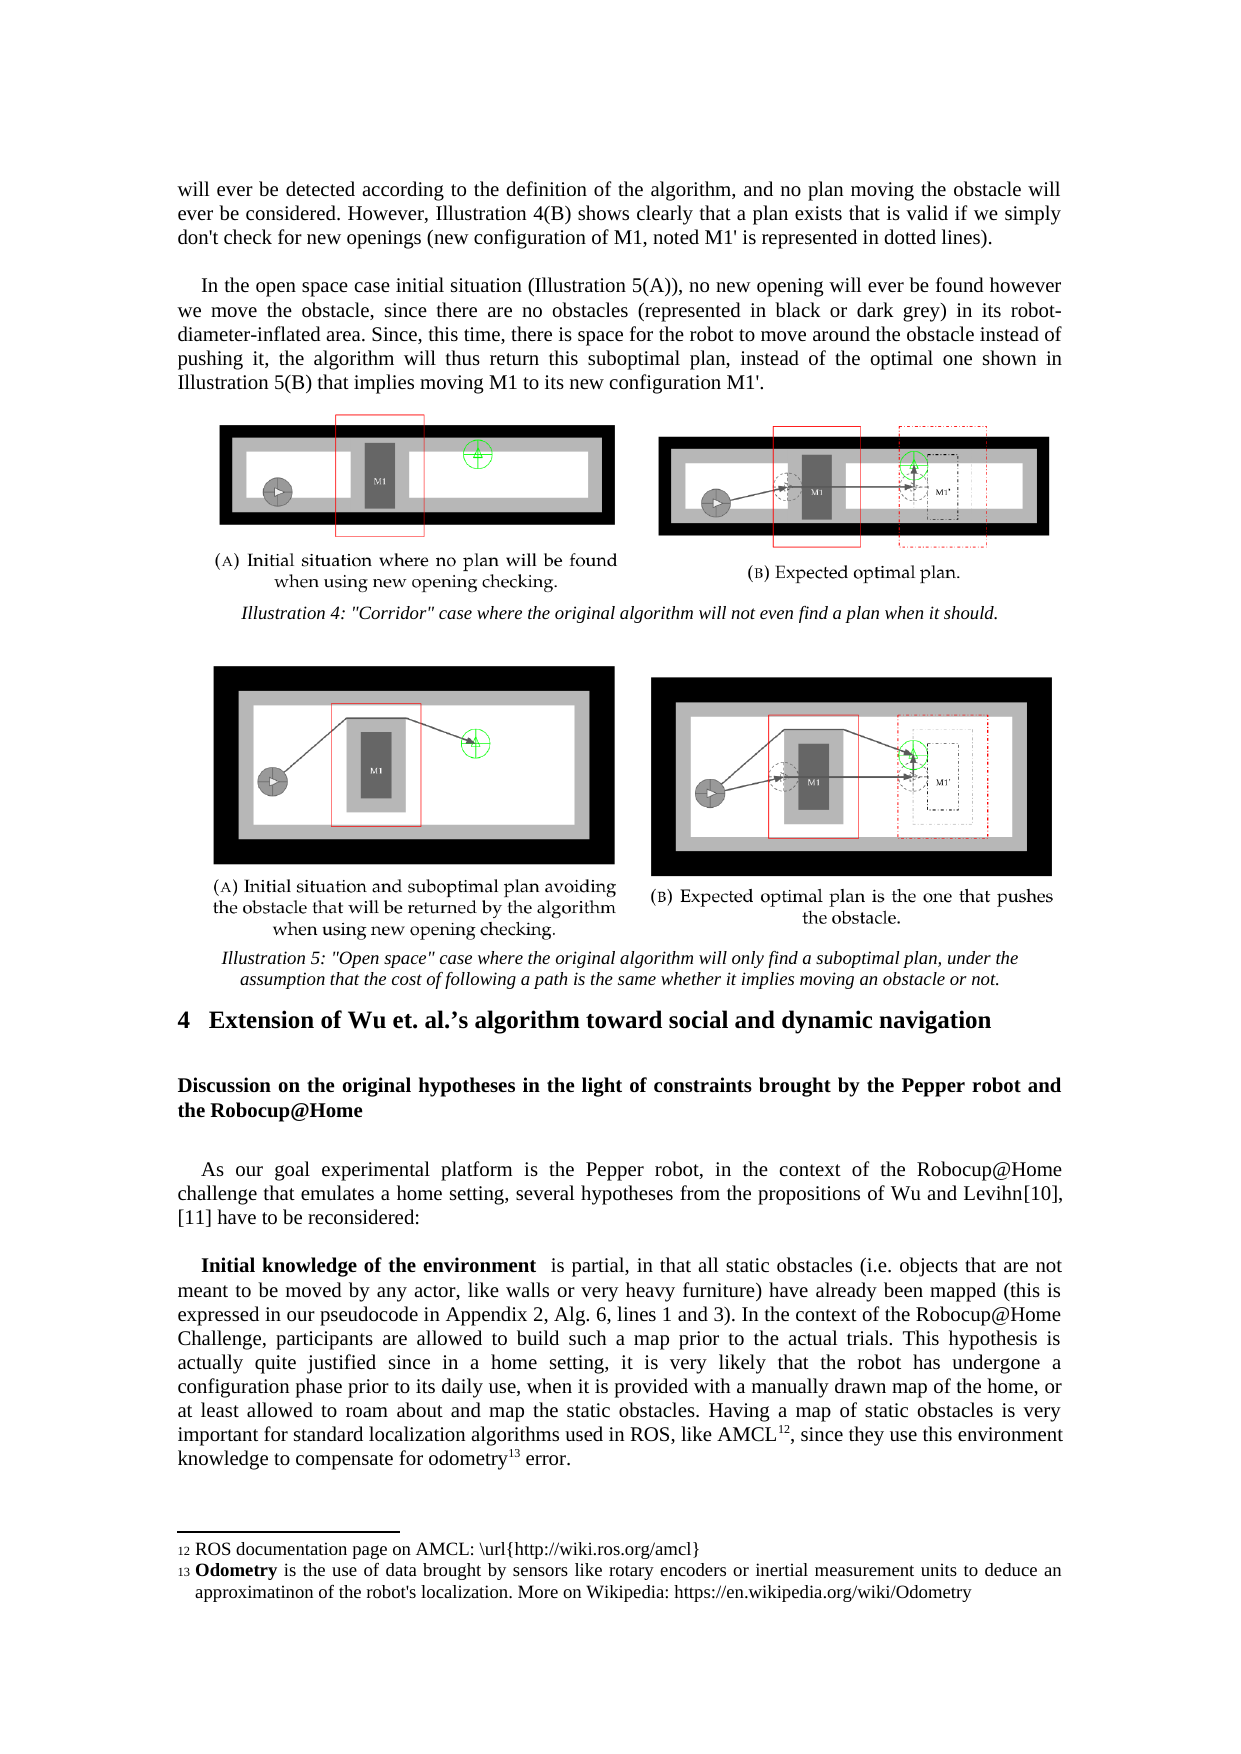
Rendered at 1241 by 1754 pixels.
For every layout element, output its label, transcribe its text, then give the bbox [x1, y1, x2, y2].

text Illustration 4: "Corridor" case where the original algorithm will not even find a plan when it should. [177, 406, 1063, 624]
text Odometry is the use of data brought by sensors like rotary encoders or inertial measurement units to deduce an approximatinon of the robot's localization. More on Wikipedia: https://en.wikipedia.org/wiki/Odometry [177, 1559, 1063, 1602]
picture [206, 660, 1058, 943]
picture [211, 406, 1053, 599]
text As our goal experimental platform is the Pepper robot, in the context of the Robocup@Home challenge that emulates a home setting, several hypotheses from the propositions of Wu and Levihn[10], [11] have to be reconsidered: [177, 1157, 1063, 1229]
text ROS documentation page on AMCL: \url{http://wiki.ros.org/amcl} [177, 1538, 1063, 1559]
subtitle 4 Extension of Wu et. al.’s algorithm toward social and dynamic navigation [177, 990, 1063, 1033]
text In the open space case initial situation (Illustration 5(A)), no new opening will ever be found however we move the obstacle, since there are no obstacles (represented in black or dark grey) in its robot-diameter-inflated area. Since, this time, there is space for the robot to move around the obstacle instead of pushing it, the algorithm will thus return this suboptimal plan, instead of the optimal one shown in Illustration 5(B) that implies moving M1 to its new configuration M1'. [177, 273, 1063, 394]
text will ever be detected according to the definition of the algorithm, and no plan moving the obstacle will ever be considered. However, Illustration 4(B) shows clearly that a plan exists that is valid if we simply don't check for new openings (new configuration of M1, noted M1' is represented in dotted lines). [177, 177, 1063, 249]
subtitle [177, 648, 1063, 660]
subtitle Discussion on the original hypotheses in the light of constraints brought by the Pepper robot and the Robocup@Home [177, 1073, 1063, 1123]
text Illustration 5: "Open space" case where the original algorithm will only find a suboptimal plan, under the assumption that the cost of following a path is the same whether it implies moving an obstacle or not. [177, 660, 1063, 990]
text Initial knowledge of the environment is partial, in that all static obstacles (i.e. objects that are not meant to be moved by any actor, like walls or very heavy furniture) have already been mapped (this is expressed in our pseudocode in Appendix 2, Alg. 6, lines 1 and 3). In the context of the Robocup@Home Challenge, participants are allowed to build such a map prior to the actual trials. This hypothesis is actually quite justified since in a home setting, it is very likely that the robot has undergone a configuration phase prior to its daily use, when it is provided with a manually drawn map of the home, or at least allowed to roam about and map the static obstacles. Having a map of static obstacles is very important for standard localization algorithms used in ROS, like AMCL, since they use this environment knowledge to compensate for odometry error. [177, 1253, 1063, 1470]
